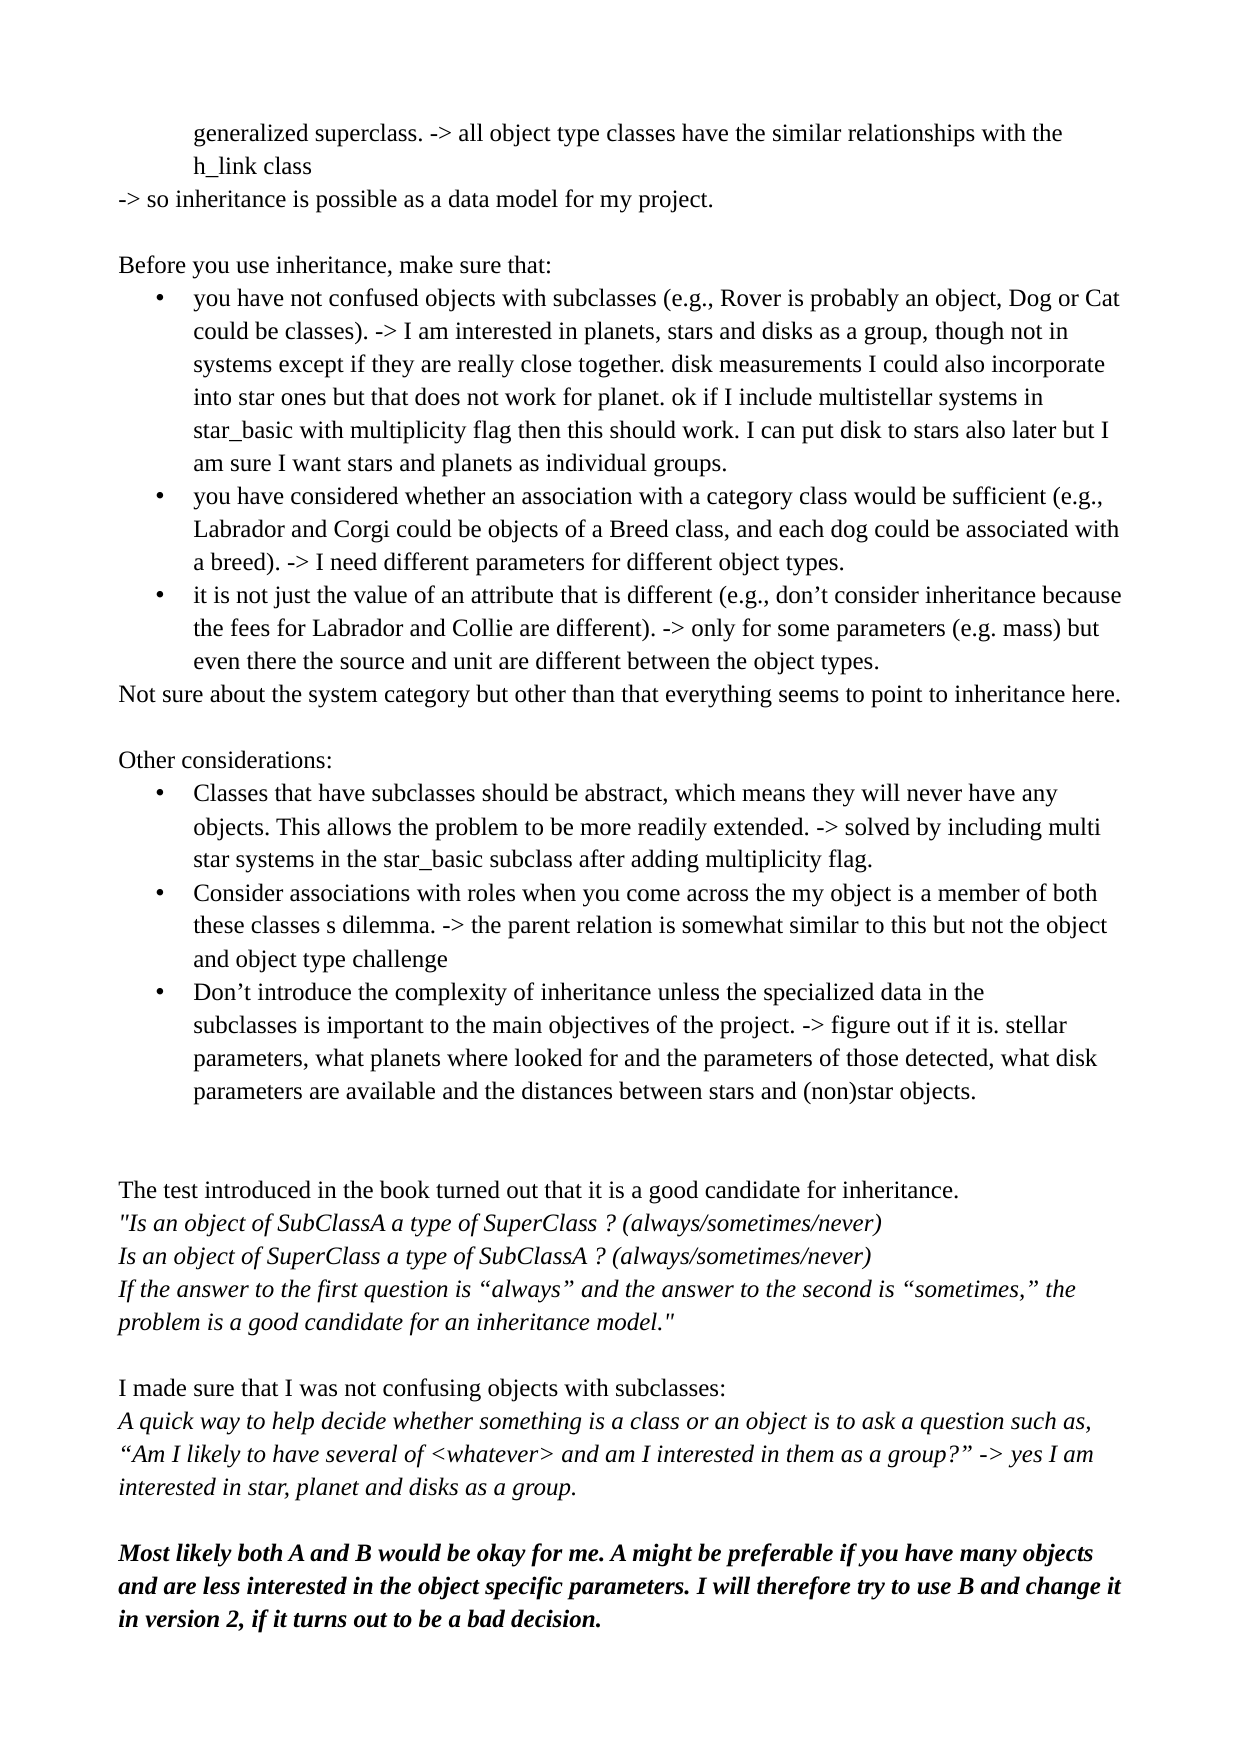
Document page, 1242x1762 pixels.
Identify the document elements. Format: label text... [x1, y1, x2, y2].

list Consider associations with roles when you come across the my object is a member of both [156, 878, 1124, 906]
text Is an object of SuperClass a type of SubClassA ? (always/sometimes/never) [118, 1241, 1124, 1269]
text -> so inheritance is possible as a data model for my project. [118, 184, 1124, 213]
text A quick way to help decide whether something is a class or an object is to ask a question such as, “Am I likely to have several of <whatever> and am I interested in them as a group?” -> yes I am interested in star, planet and disks as a group. [118, 1406, 1124, 1501]
list Classes that have subclasses should be abstract, which means they will never have any [156, 778, 1124, 807]
text Most likely both A and B would be okay for me. A might be preferable if you have many objects and are less interested in the object specific parameters. I will therefore try to use B and change it in version 2, if it turns out to be a bad decision. [118, 1538, 1124, 1633]
list you have considered whether an association with a category class would be sufficient (e.g., Labrador and Corgi could be objects of a Breed class, and each dog could be associated with a breed). -> I need different parameters for different object types. [156, 481, 1124, 576]
text Other considerations: [118, 746, 1124, 774]
list it is not just the value of an attribute that is different (e.g., don’t consider inheritance because the fees for Labrador and Collie are different). -> only for some parameters (e.g. mass) but even there the source and unit are different between the object types. [156, 580, 1124, 675]
text The test introduced in the book turned out that it is a good candidate for inheritance. [118, 1175, 1124, 1203]
text Before you use inheritance, make sure that: [118, 250, 1124, 279]
list generalized superclass. -> all object type classes have the similar relationships with the h_link class [156, 118, 1124, 180]
list these classes s dilemma. -> the parent relation is somewhat similar to this but not the object and object type challenge [156, 911, 1124, 972]
list Don’t introduce the complexity of inheritance unless the specialized data in the [156, 977, 1124, 1005]
list objects. This allows the problem to be more readily extended. -> solved by including multi star systems in the star_basic subclass after adding multiplicity flag. [156, 812, 1124, 873]
list you have not confused objects with subclasses (e.g., Rover is probably an object, Dog or Cat could be classes). -> I am interested in planets, stars and disks as a group, though not in systems except if they are really close together. disk measurements I could also incorporate into star ones but that does not work for planet. ok if I include multistellar systems in star_basic with multiplicity flag then this should work. I can put disk to stars also later but I am sure I want stars and planets as individual groups. [156, 283, 1124, 477]
text I made sure that I was not confusing objects with subclasses: [118, 1373, 1124, 1402]
text If the answer to the first question is “always” and the answer to the second is “sometimes,” the problem is a good candidate for an inheritance model." [118, 1274, 1124, 1336]
text "Is an object of SubClassA a type of SuperClass ? (always/sometimes/never) [118, 1208, 1124, 1237]
list subclasses is important to the main objectives of the project. -> figure out if it is. stellar parameters, what planets where looked for and the parameters of those detected, what disk parameters are available and the distances between stars and (non)star objects. [156, 1010, 1124, 1104]
text Not sure about the system category but other than that everything seems to point to inheritance here. [118, 679, 1124, 708]
